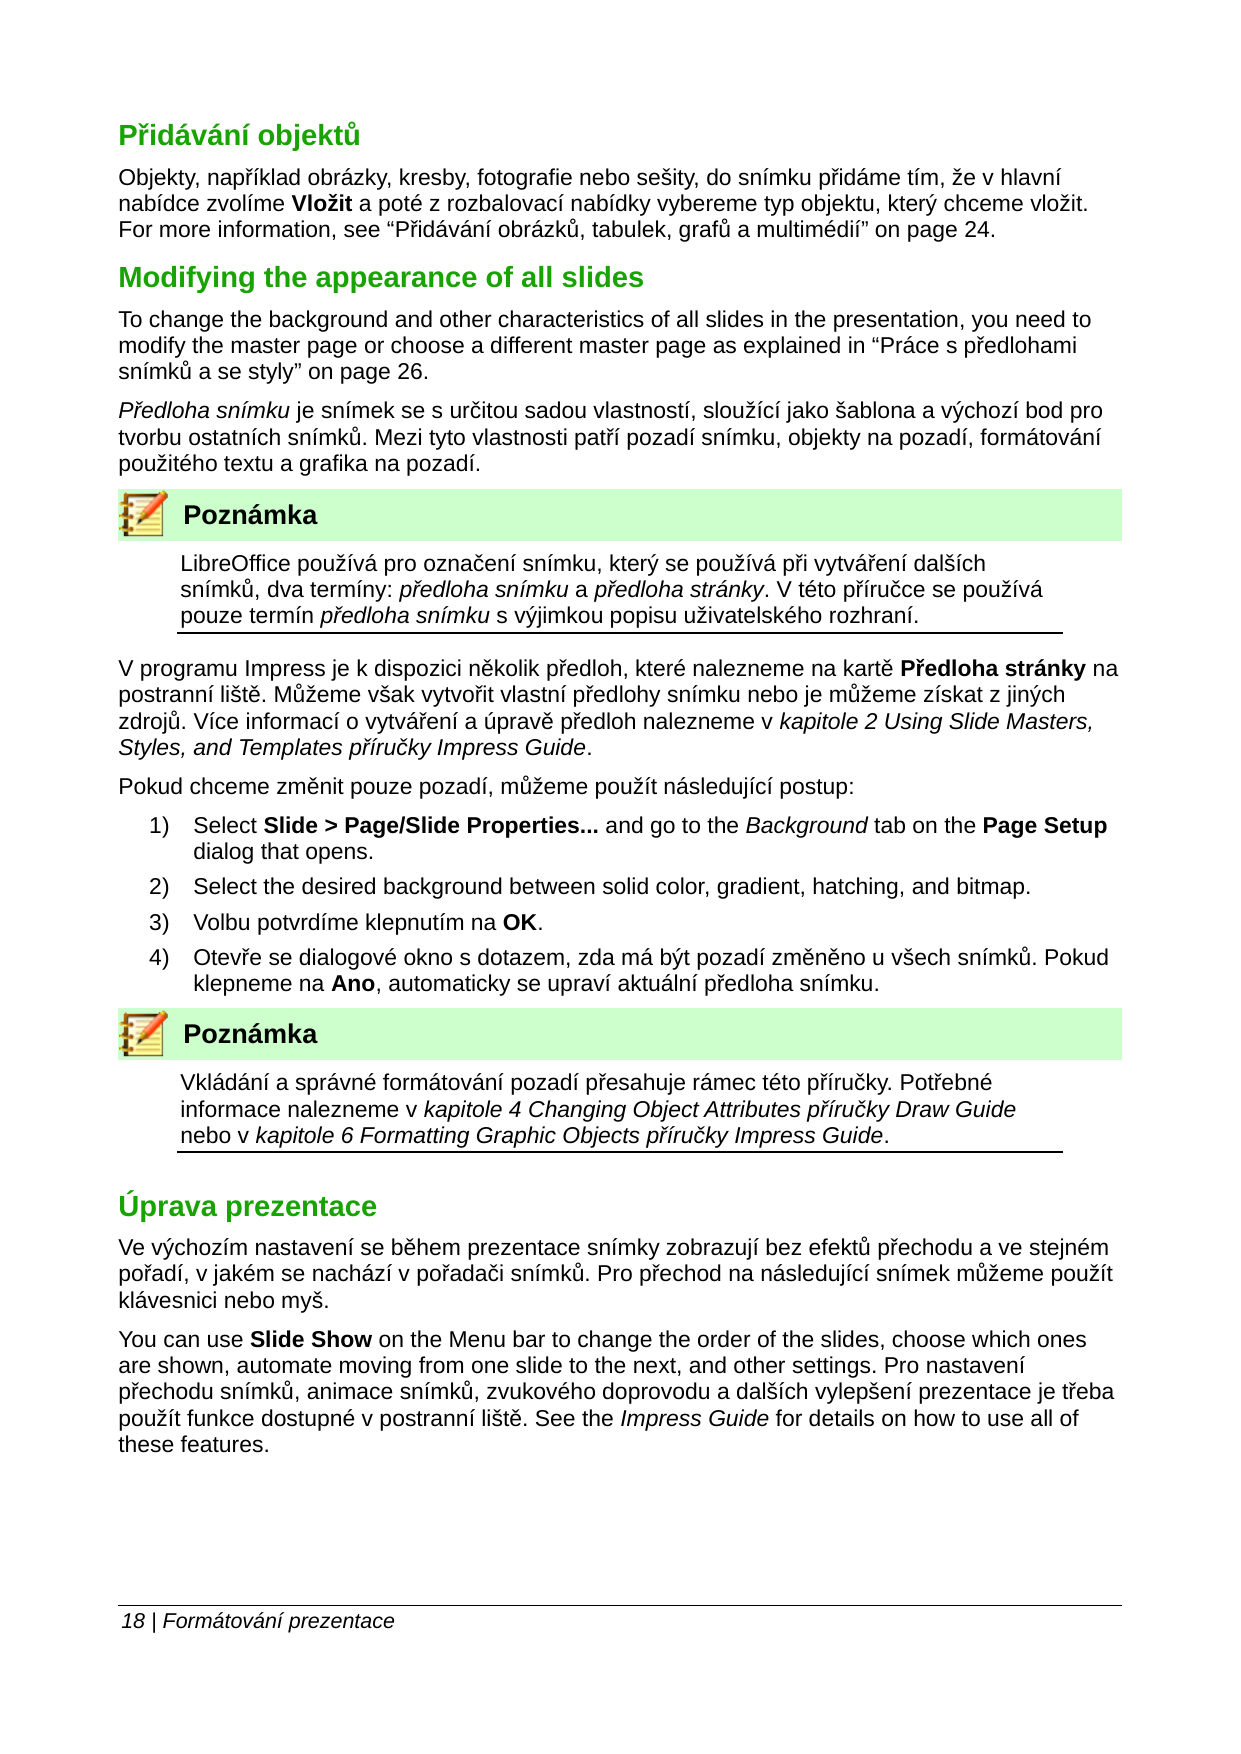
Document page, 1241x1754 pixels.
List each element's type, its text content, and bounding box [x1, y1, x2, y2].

text Objekty, například obrázky, kresby, fotografie nebo sešity, do snímku přidáme tím, že v hlavní nabídce zvolíme Vložit a poté z rozbalovací nabídky vybereme typ objektu, který chceme vložit. For more information, see “Adding pictures, tables, charts, and media” on page 22. [118, 163, 1122, 242]
text Ve výchozím nastavení se během prezentace snímky zobrazují bez efektů přechodu a ve stejném pořadí, v jakém se nachází v pořadači snímků. Pro přechod na následující snímek můžeme použít klávesnici nebo myš. [118, 1234, 1122, 1313]
picture [119, 1009, 170, 1060]
list Select the desired background between solid color, gradient, hatching, and bitmap. [169, 873, 1122, 899]
subtitle Poznámka [118, 489, 1122, 541]
list Select Slide > Page/Slide Properties... and go to the Background tab on the Page Setup dialog that opens. [169, 812, 1122, 864]
list Pokud chceme změnit pouze pozadí, můžeme použít následující postup: [118, 773, 1122, 799]
text LibreOffice používá pro označení snímku, který se používá při vytváření dalších snímků, dva termíny: předloha snímku a předloha stránky. V této příručce se používá pouze termín předloha snímku s výjimkou popisu uživatelského rozhraní. [177, 547, 1063, 632]
text Vkládání a správné formátování pozadí přesahuje rámec této příručky. Potřebné informace nalezneme v kapitole 4 Changing Object Attributes příručky Draw Guide nebo v kapitole 6 Formatting Graphic Objects příručky Impress Guide. [177, 1066, 1063, 1151]
text V programu Impress je k dispozici několik předloh, které nalezneme na kartě Předloha stránky na postranní liště. Můžeme však vytvořit vlastní předlohy snímku nebo je můžeme získat z jiných zdrojů. Více informací o vytváření a úpravě předloh nalezneme v kapitole 2 Using Slide Masters, Styles, and Templates příručky Impress Guide. [118, 655, 1122, 760]
subtitle Přidávání objektů [118, 118, 1122, 152]
text You can use Slide Show on the Menu bar to change the order of the slides, choose which ones are shown, automate moving from one slide to the next, and other settings. Pro nastavení přechodu snímků, animace snímků, zvukového doprovodu a dalších vylepšení prezentace je třeba použít funkce dostupné v postranní liště. See the Impress Guide for details on how to use all of these features. [118, 1326, 1122, 1457]
subtitle Poznámka [118, 1008, 1122, 1060]
subtitle Modifying the appearance of all slides [118, 260, 1122, 294]
text To change the background and other characteristics of all slides in the presentation, you need to modify the master page or choose a different master page as explained in “Working with slide masters and styles” on page 24. [118, 306, 1122, 384]
list Otevře se dialogové okno s dotazem, zda má být pozadí změněno u všech snímků. Pokud klepneme na Ano, automaticky se upraví aktuální předloha snímku. [169, 944, 1122, 996]
text Předloha snímku je snímek se s určitou sadou vlastností, sloužící jako šablona a výchozí bod pro tvorbu ostatních snímků. Mezi tyto vlastnosti patří pozadí snímku, objekty na pozadí, formátování použitého textu a grafika na pozadí. [118, 397, 1122, 476]
subtitle Úprava prezentace [118, 1189, 1122, 1222]
picture [119, 489, 170, 540]
list Volbu potvrdíme klepnutím na OK. [169, 908, 1122, 935]
